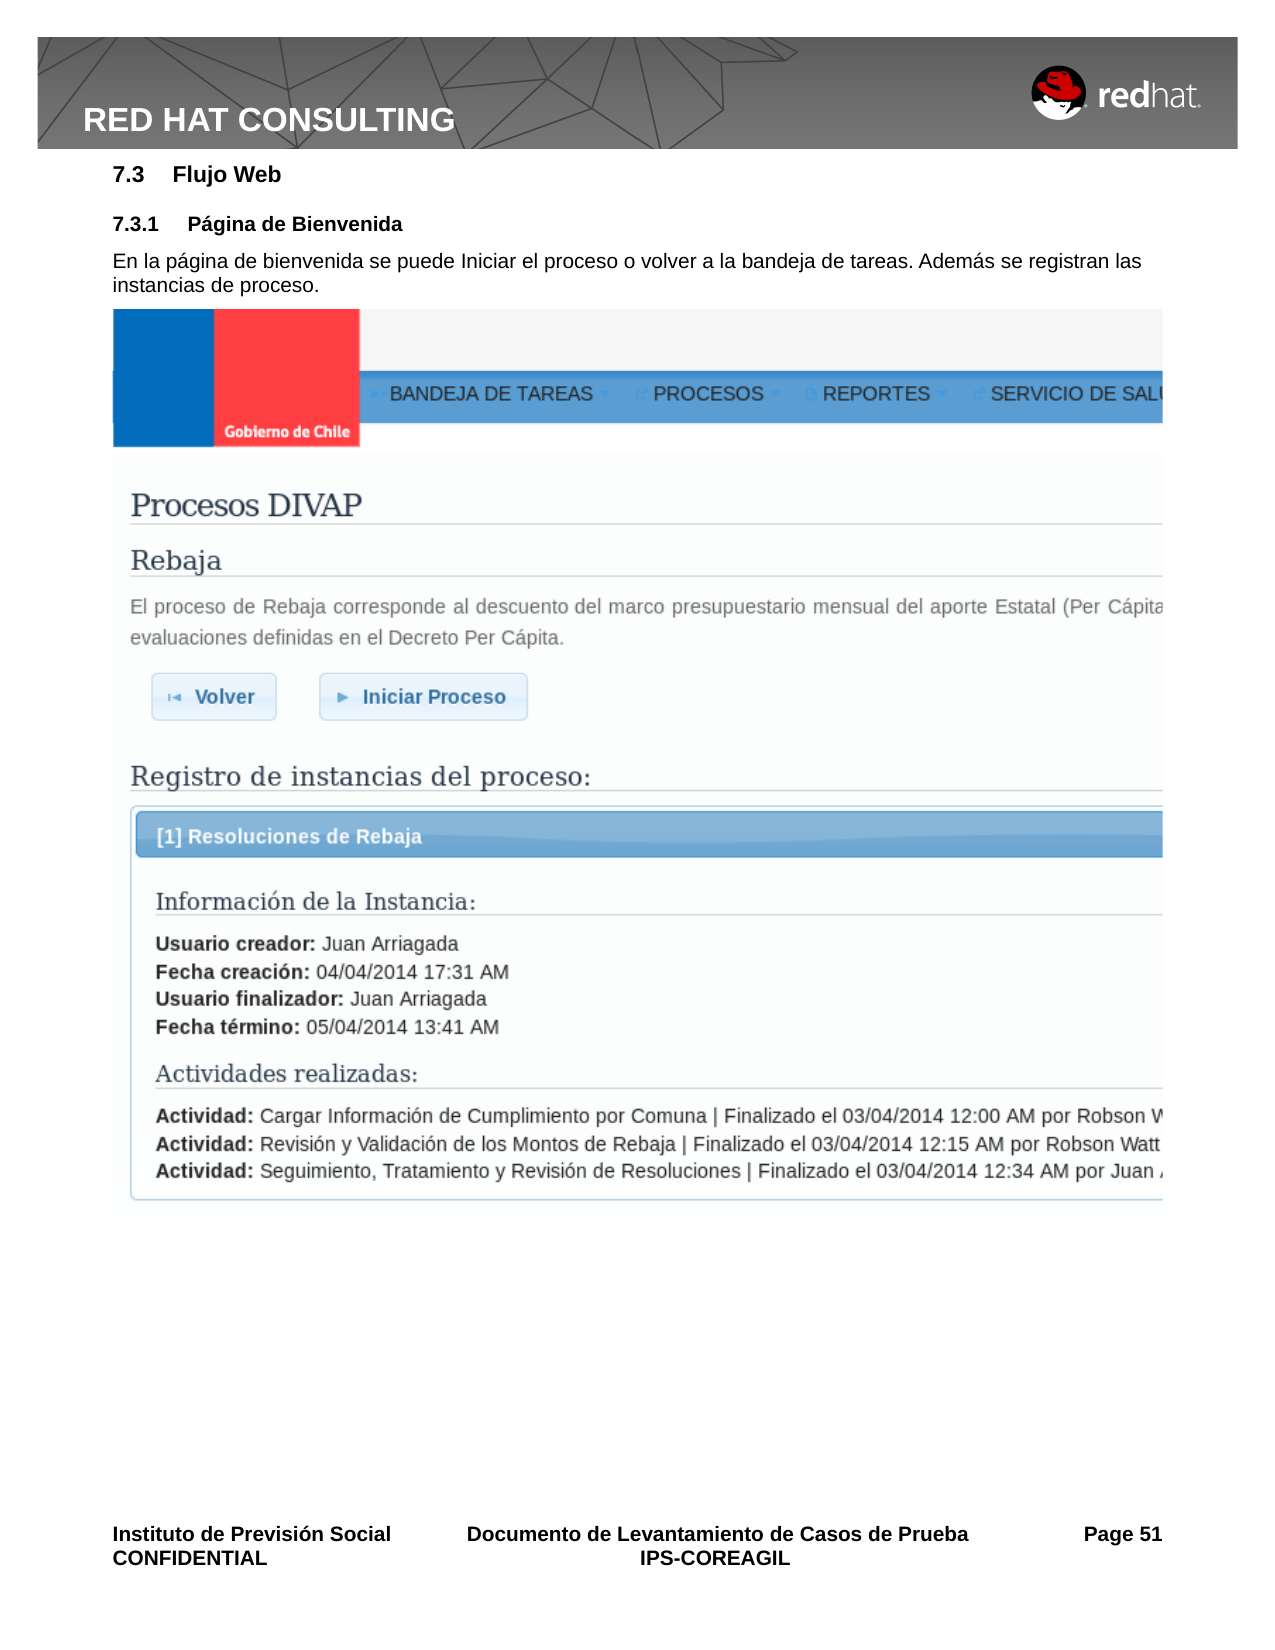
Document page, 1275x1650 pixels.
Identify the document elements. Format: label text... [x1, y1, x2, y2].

picture [112, 309, 1163, 1219]
picture [37, 37, 1238, 149]
subtitle Flujo Web [112, 161, 1162, 187]
subtitle Página de Bienvenida [112, 212, 1162, 236]
text En la página de bienvenida se puede Iniciar el proceso o volver a la bandeja de tareas. Además se registran las instancias de proceso. [112, 249, 1162, 297]
